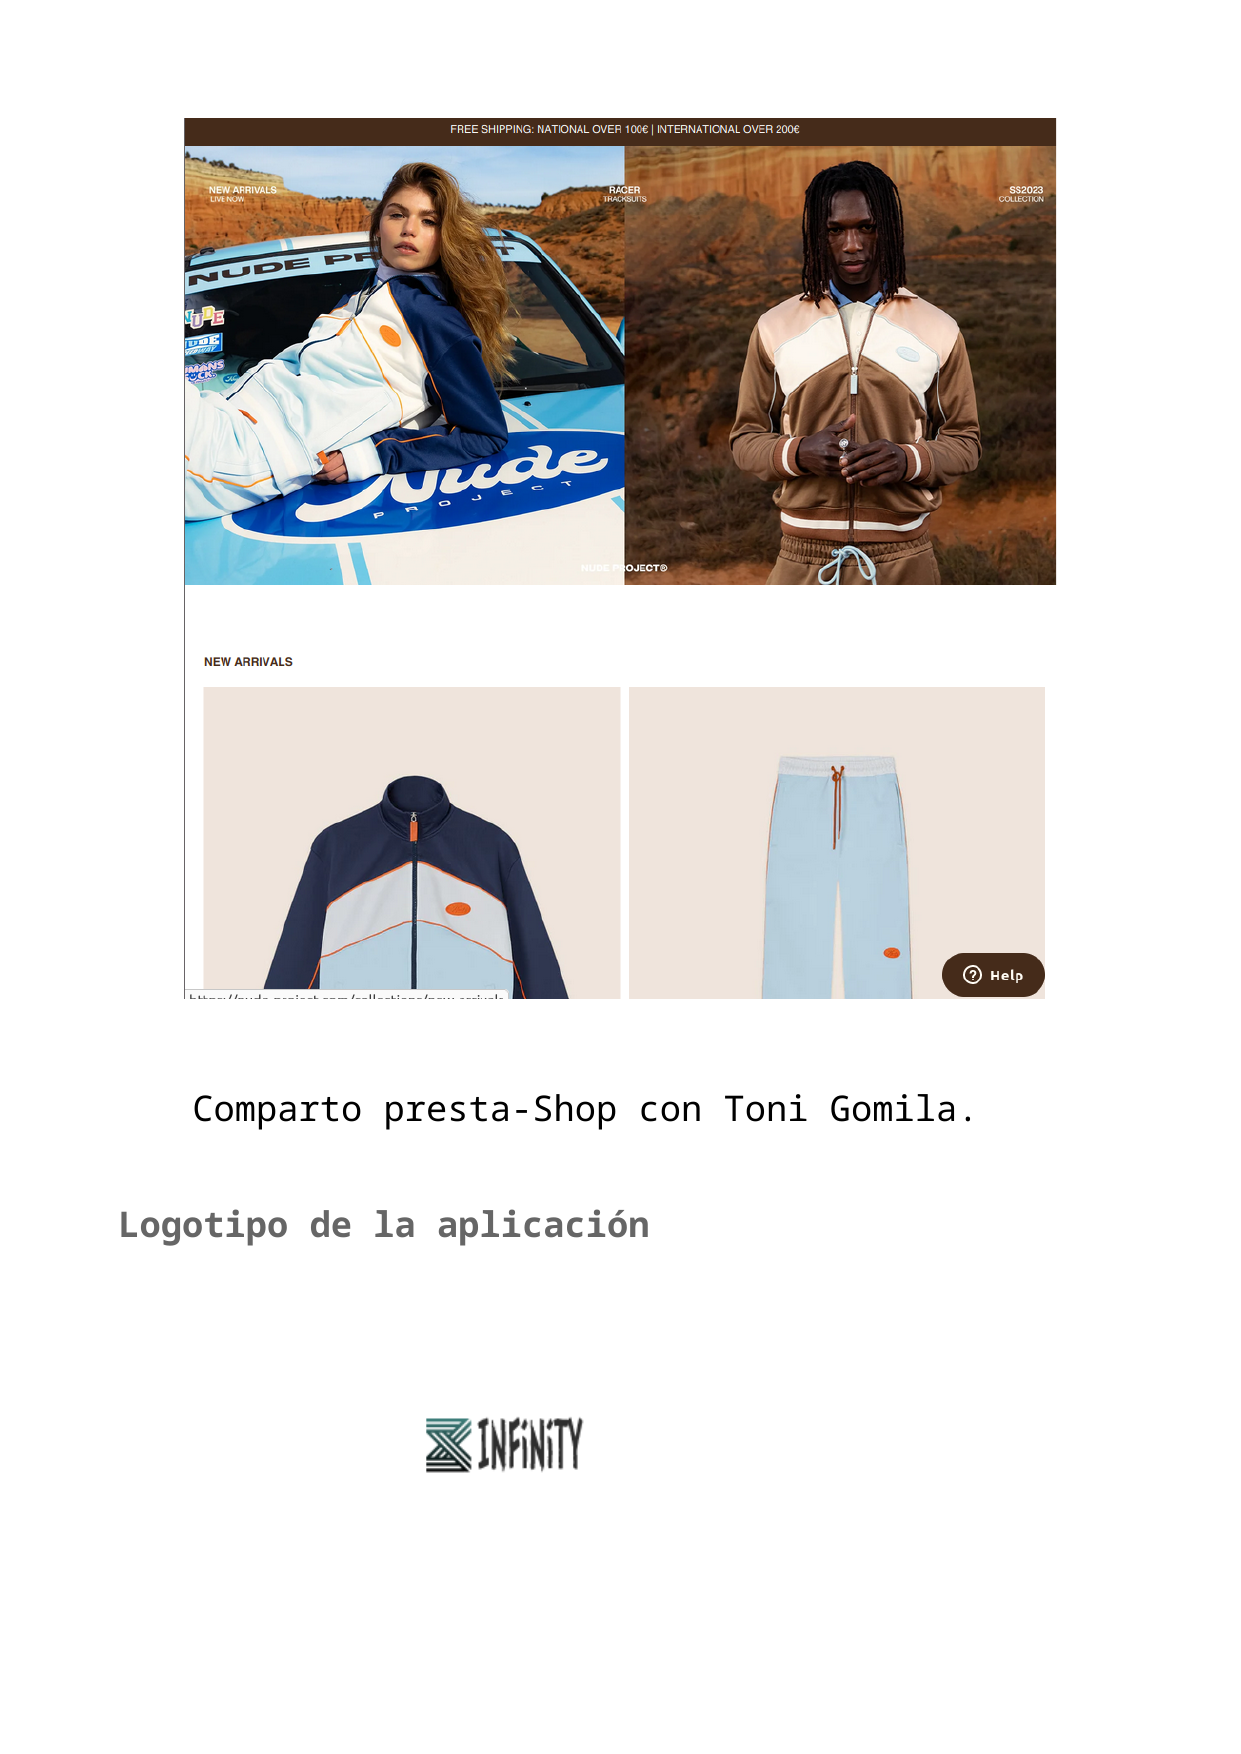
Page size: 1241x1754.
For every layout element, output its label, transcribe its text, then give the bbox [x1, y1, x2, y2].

picture [377, 1299, 668, 1591]
list Comparto presta-Shop con Toni Gomila. [162, 1083, 1122, 1131]
subtitle Logotipo de la aplicación [118, 1199, 1122, 1248]
picture [184, 118, 1057, 999]
